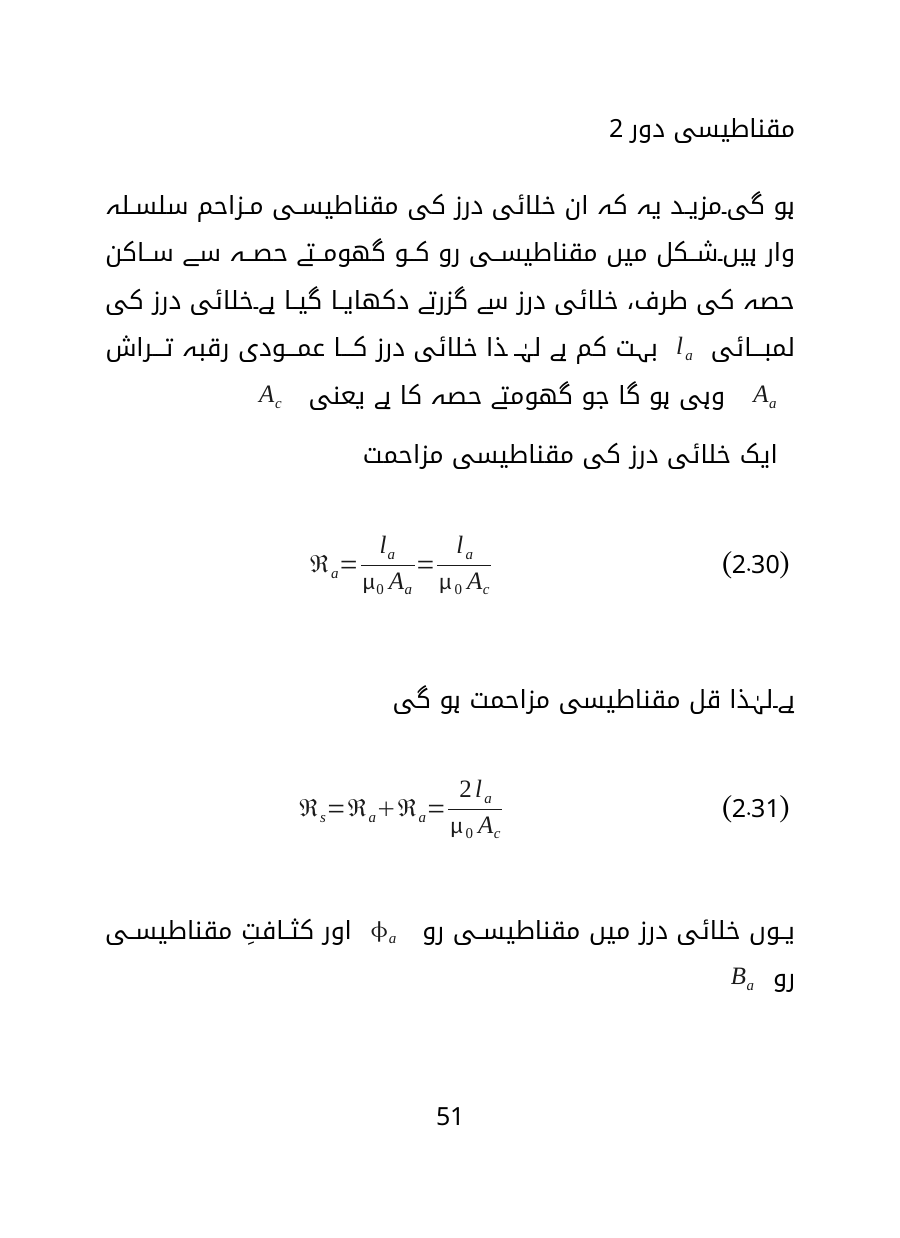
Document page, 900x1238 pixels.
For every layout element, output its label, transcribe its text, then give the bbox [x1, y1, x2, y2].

table_header [105, 526, 688, 616]
text اس شکل میں ایک گھومتے مشین، مثلاً موٹر، کی ایک سادہ شکل دکھائی گئی ہے۔ ایسے مشینوں میں باہر کا حصہ ساکن رہتا ہے جس جو مشین کا ساکن حصہ کہتے ہیں اور اس ساکن حصہ کے اندر اس کا ایک حصہ گھومتا ہے جسے گھومتا حصہ کہتے ہیں۔ اس مثال میں ان دونوں حصوں کا لہٰذا ان کی مقناطیسی مزاحمت صفر ہے۔ مقناطیسی رو نکتہ دار لکیر سے ظاہر کی گئی ہے۔ یہ خلائی درز میں سے، ایک مکمل چکر کے دوران، دو مرتبہ گزرتی ہے۔ یہ دو خلائی درز ہر لہٰاذ سے ایک جیسے ہیں لہٰذا ان دونوں خلائی درز کی مقناطیسی مزاحمت بھی برابر ہو گی۔مزید یہ کہ ان خلائی درز کی مقناطیسی مزاحم سلسلہ وار ہیں۔شکل میں مقناطیسی رو کو گھومتے حصہ سے ساکن حصہ کی طرف، خلائی درز سے گزرتے دکھایا گیا ہے۔خلائی درز کی لمبائیبہت کم ہے لہٰذا خلائی درز کا عمودی رقبہ تراش وہی ہو گا جو گھومتے حصہ کا ہے یعنی [105, 182, 795, 419]
text ہے۔لہٰذا قل مقناطیسی مزاحمت ہو گی [105, 676, 795, 723]
text یوں خلائی درز میں مقناطیسی رو اور کثافتِ مقناطیسی رو [105, 907, 795, 1002]
table_header (2.30) [688, 526, 795, 616]
text ایک خلائی درز کی مقناطیسی مزاحمت [105, 432, 795, 479]
table_header [105, 770, 688, 861]
table_header (2.31) [688, 770, 795, 861]
